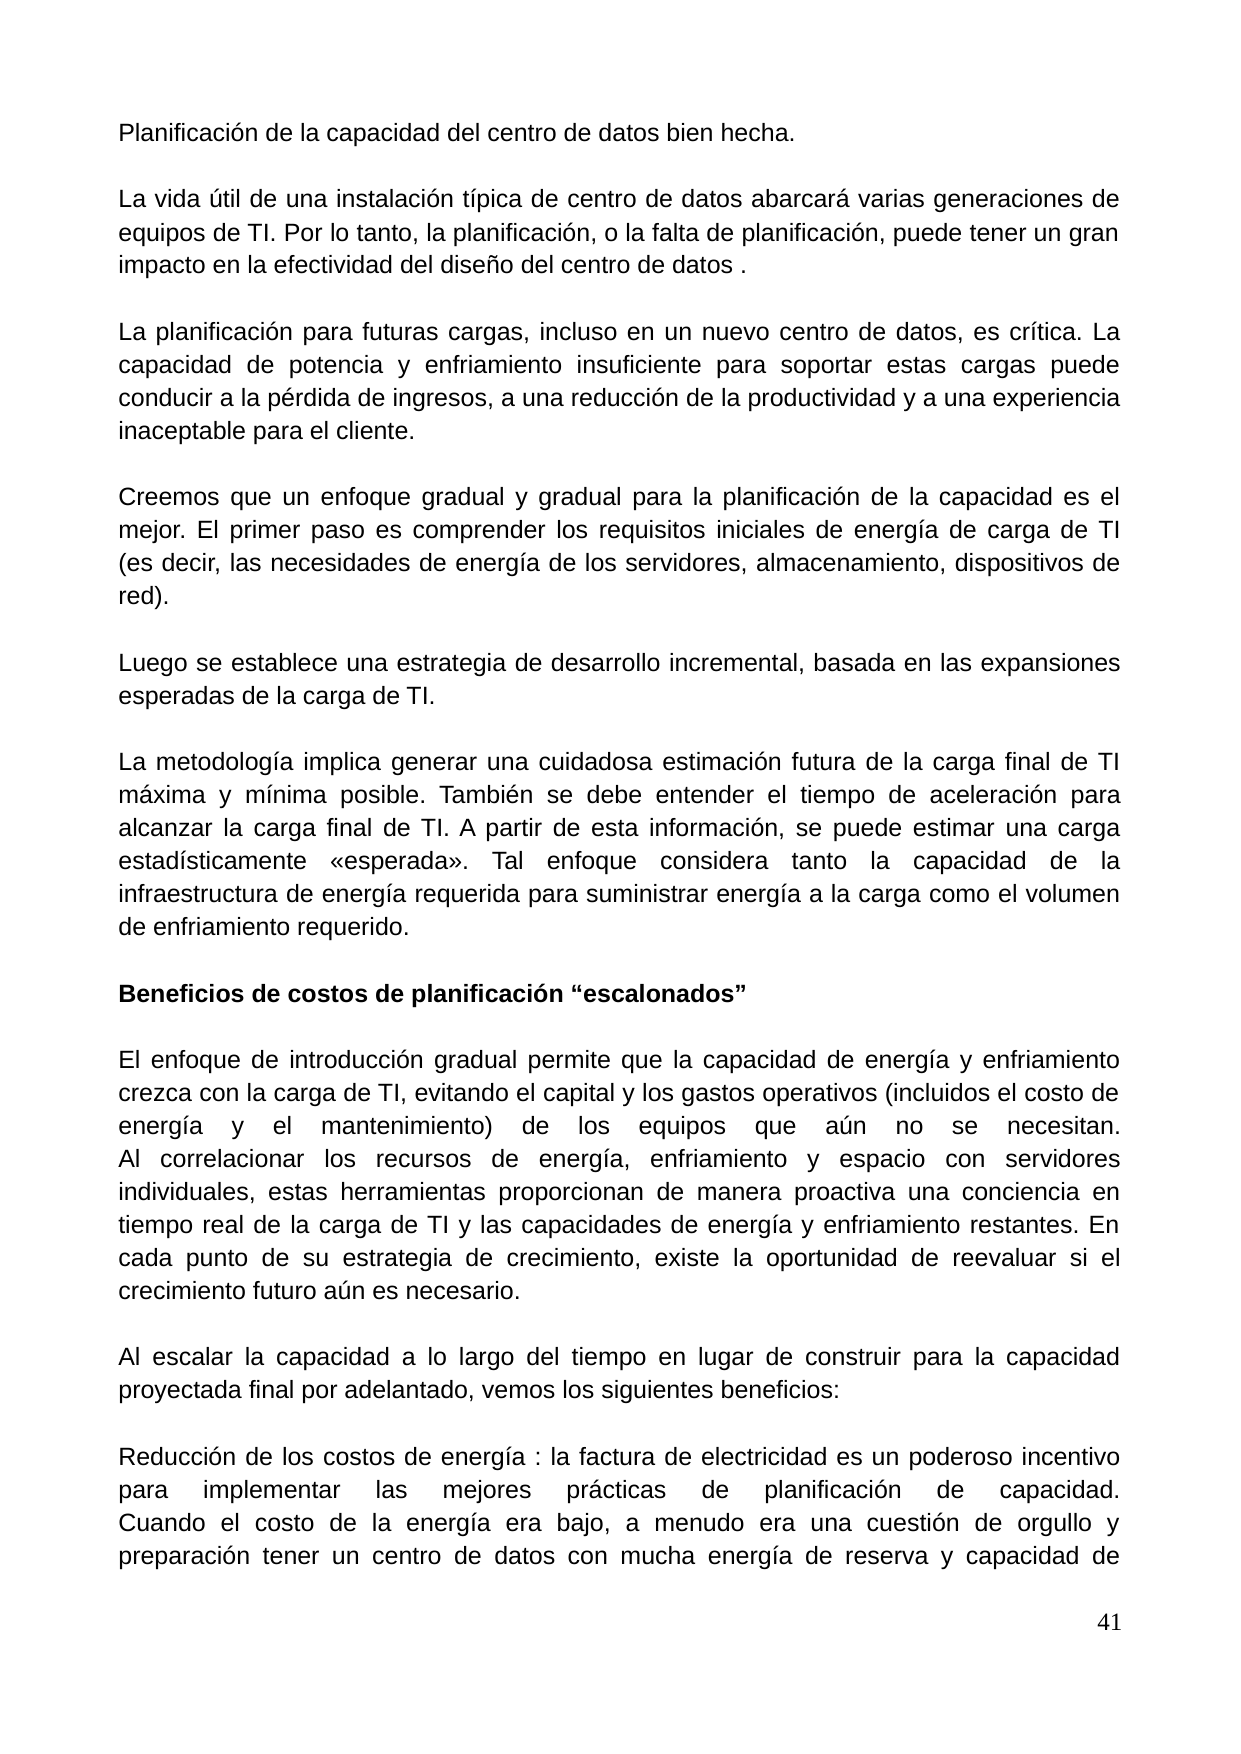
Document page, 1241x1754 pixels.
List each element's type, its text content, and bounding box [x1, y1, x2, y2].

text Planificación de la capacidad del centro de datos bien hecha. [118, 118, 1122, 147]
text La planificación para futuras cargas, incluso en un nuevo centro de datos, es crítica. La capacidad de potencia y enfriamiento insuficiente para soportar estas cargas puede conducir a la pérdida de ingresos, a una reducción de la productividad y a una experiencia inaceptable para el cliente. [118, 317, 1122, 445]
text La metodología implica generar una cuidadosa estimación futura de la carga final de TI máxima y mínima posible. También se debe entender el tiempo de aceleración para alcanzar la carga final de TI. A partir de esta información, se puede estimar una carga estadísticamente «esperada». Tal enfoque considera tanto la capacidad de la infraestructura de energía requerida para suministrar energía a la carga como el volumen de enfriamiento requerido. [118, 747, 1122, 941]
text Creemos que un enfoque gradual y gradual para la planificación de la capacidad es el mejor. El primer paso es comprender los requisitos iniciales de energía de carga de TI (es decir, las necesidades de energía de los servidores, almacenamiento, dispositivos de red). [118, 482, 1122, 610]
text Reducción de los costos de energía : la factura de electricidad es un poderoso incentivo para implementar las mejores prácticas de planificación de capacidad. Cuando el costo de la energía era bajo, a menudo era una cuestión de orgullo y preparación tener un centro de datos con mucha energía de reserva y capacidad de [118, 1442, 1122, 1569]
text Beneficios de costos de planificación “escalonados” [118, 978, 1122, 1007]
text El enfoque de introducción gradual permite que la capacidad de energía y enfriamiento crezca con la carga de TI, evitando el capital y los gastos operativos (incluidos el costo de energía y el mantenimiento) de los equipos que aún no se necesitan. Al correlacionar los recursos de energía, enfriamiento y espacio con servidores individuales, estas herramientas proporcionan de manera proactiva una conciencia en tiempo real de la carga de TI y las capacidades de energía y enfriamiento restantes. En cada punto de su estrategia de crecimiento, existe la oportunidad de reevaluar si el crecimiento futuro aún es necesario. [118, 1045, 1122, 1305]
text Luego se establece una estrategia de desarrollo incremental, basada en las expansiones esperadas de la carga de TI. [118, 648, 1122, 709]
text La vida útil de una instalación típica de centro de datos abarcará varias generaciones de equipos de TI. Por lo tanto, la planificación, o la falta de planificación, puede tener un gran impacto en la efectividad del diseño del centro de datos . [118, 184, 1122, 279]
text Al escalar la capacidad a lo largo del tiempo en lugar de construir para la capacidad proyectada final por adelantado, vemos los siguientes beneficios: [118, 1342, 1122, 1404]
